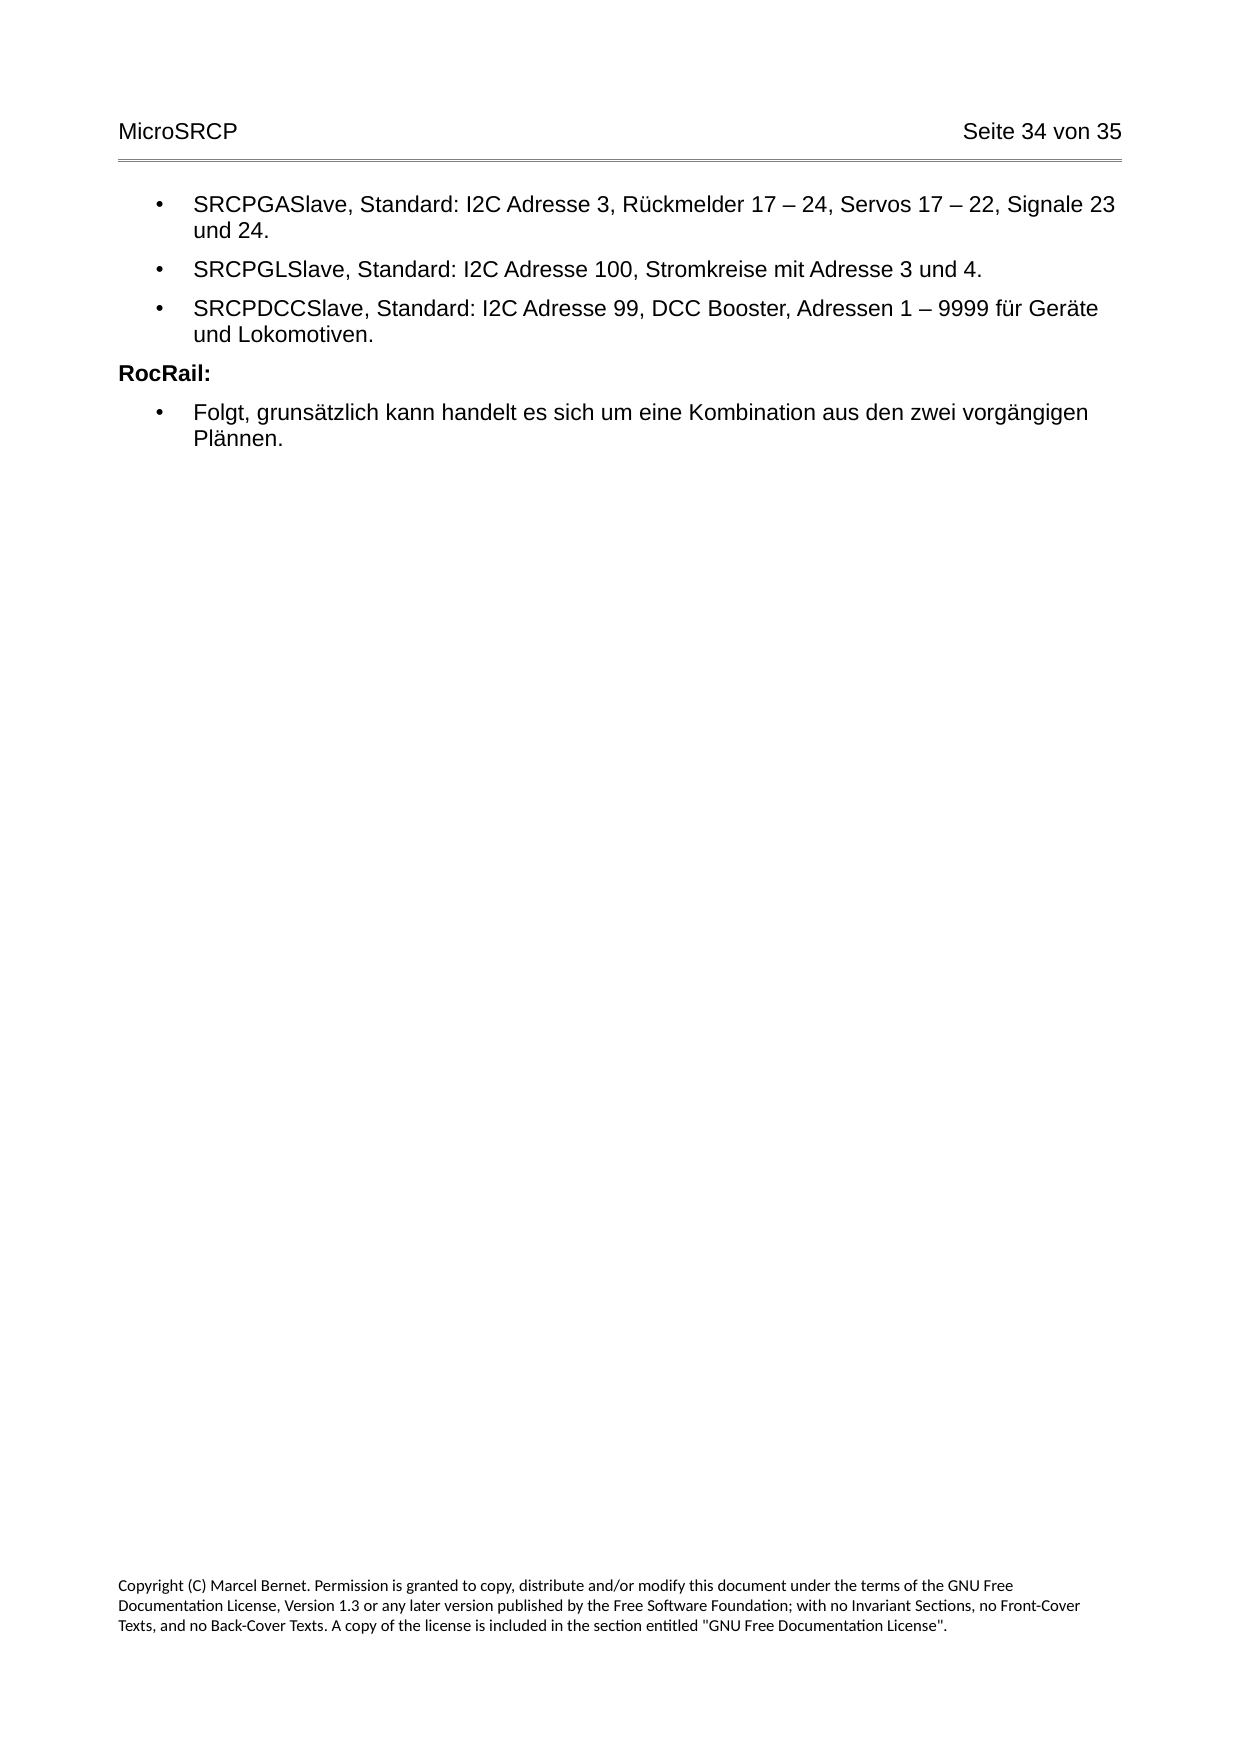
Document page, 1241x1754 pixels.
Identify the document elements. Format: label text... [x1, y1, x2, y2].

text RocRail: [118, 360, 1122, 386]
list SRCPGLSlave, Standard: I2C Adresse 100, Stromkreise mit Adresse 3 und 4. [156, 256, 1122, 282]
list SRCPDCCSlave, Standard: I2C Adresse 99, DCC Booster, Adressen 1 – 9999 für Geräte und Lokomotiven. [156, 295, 1122, 347]
list SRCPGASlave, Standard: I2C Adresse 3, Rückmelder 17 – 24, Servos 17 – 22, Signale 23 und 24. [156, 191, 1122, 243]
list Folgt, grunsätzlich kann handelt es sich um eine Kombination aus den zwei vorgängigen Plännen. [156, 399, 1122, 451]
